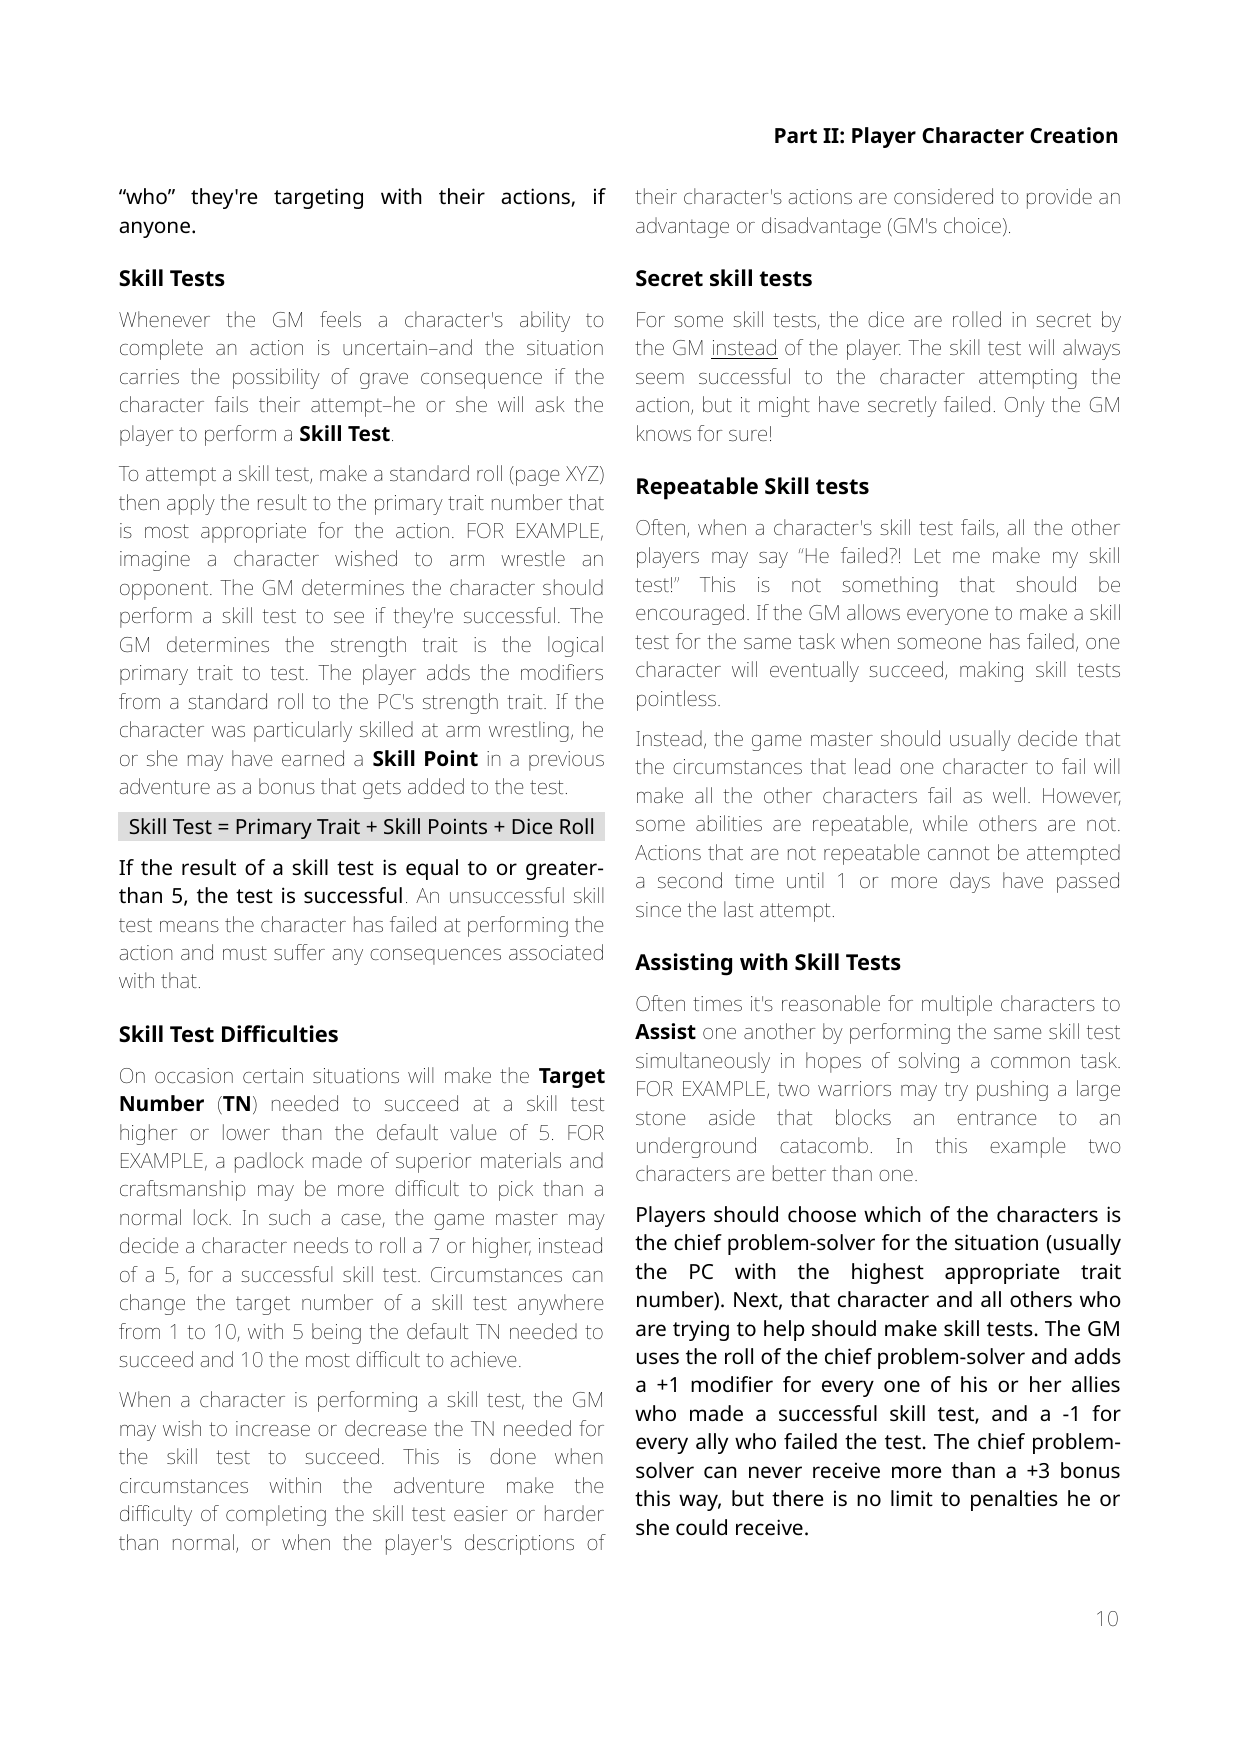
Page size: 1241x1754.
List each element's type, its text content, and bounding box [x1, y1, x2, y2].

text Whenever the GM feels a character's ability to complete an action is uncertain–and the situation carries the possibility of grave consequence if the character fails their attempt–he or she will ask the player to perform a Skill Test. [118, 305, 605, 447]
text Repeatable Skill tests [635, 471, 1122, 501]
text their character's actions are considered to provide an advantage or disadvantage (GM's choice). [635, 182, 1122, 239]
text Players should choose which of the characters is the chief problem-solver for the situation (usually the PC with the highest appropriate trait number). Next, that character and all others who are trying to help should make skill tests. The GM uses the roll of the chief problem-solver and adds a +1 modifier for every one of his or her allies who made a successful skill test, and a -1 for every ally who failed the test. The chief problem-solver can never receive more than a +3 bonus this way, but there is no limit to penalties he or she could receive. [635, 1200, 1122, 1541]
text Assisting with Skill Tests [635, 947, 1122, 977]
text Skill Tests [118, 263, 605, 293]
text If the result of a skill test is equal to or greater-than 5, the test is successful. An unsuccessful skill test means the character has failed at performing the action and must suffer any consequences associated with that. [118, 853, 605, 995]
text On occasion certain situations will make the Target Number (TN) needed to succeed at a skill test higher or lower than the default value of 5. FOR EXAMPLE, a padlock made of superior materials and craftsmanship may be more difficult to pick than a normal lock. In such a case, the game master may decide a character needs to roll a 7 or higher, instead of a 5, for a successful skill test. Circumstances can change the target number of a skill test anywhere from 1 to 10, with 5 being the default TN needed to succeed and 10 the most difficult to achieve. [118, 1061, 605, 1374]
text Often, when a character's skill test fails, all the other players may say “He failed?! Let me make my skill test!” This is not something that should be encouraged. If the GM allows everyone to make a skill test for the same task when someone has failed, one character will eventually succeed, making skill tests pointless. [635, 513, 1122, 712]
text To attempt a skill test, make a standard roll (page XYZ) then apply the result to the primary trait number that is most appropriate for the action. FOR EXAMPLE, imagine a character wished to arm wrestle an opponent. The GM determines the character should perform a skill test to see if they're successful. The GM determines the strength trait is the logical primary trait to test. The player adds the modifiers from a standard roll to the PC's strength trait. If the character was particularly skilled at arm wrestling, he or she may have earned a Skill Point in a previous adventure as a bonus that gets added to the test. [118, 459, 605, 801]
text Secret skill tests [635, 263, 1122, 293]
text “who” they're targeting with their actions, if anyone. [118, 182, 605, 239]
text When a character is performing a skill test, the GM may wish to increase or decrease the TN needed for the skill test to succeed. This is done when circumstances within the adventure make the difficulty of completing the skill test easier or harder than normal, or when the player's descriptions of [118, 1386, 605, 1556]
text Skill Test Difficulties [118, 1019, 605, 1049]
text Instead, the game master should usually decide that the circumstances that lead one character to fail will make all the other characters fail as well. However, some abilities are repeatable, while others are not. Actions that are not repeatable cannot be attempted a second time until 1 or more days have passed since the last attempt. [635, 724, 1122, 923]
text For some skill tests, the dice are rolled in secret by the GM instead of the player. The skill test will always seem successful to the character attempting the action, but it might have secretly failed. Only the GM knows for sure! [635, 305, 1122, 447]
text Skill Test = Primary Trait + Skill Points + Dice Roll [118, 812, 605, 841]
text Often times it's reasonable for multiple characters to Assist one another by performing the same skill test simultaneously in hopes of solving a common task. FOR EXAMPLE, two warriors may try pushing a large stone aside that blocks an entrance to an underground catacomb. In this example two characters are better than one. [635, 989, 1122, 1188]
